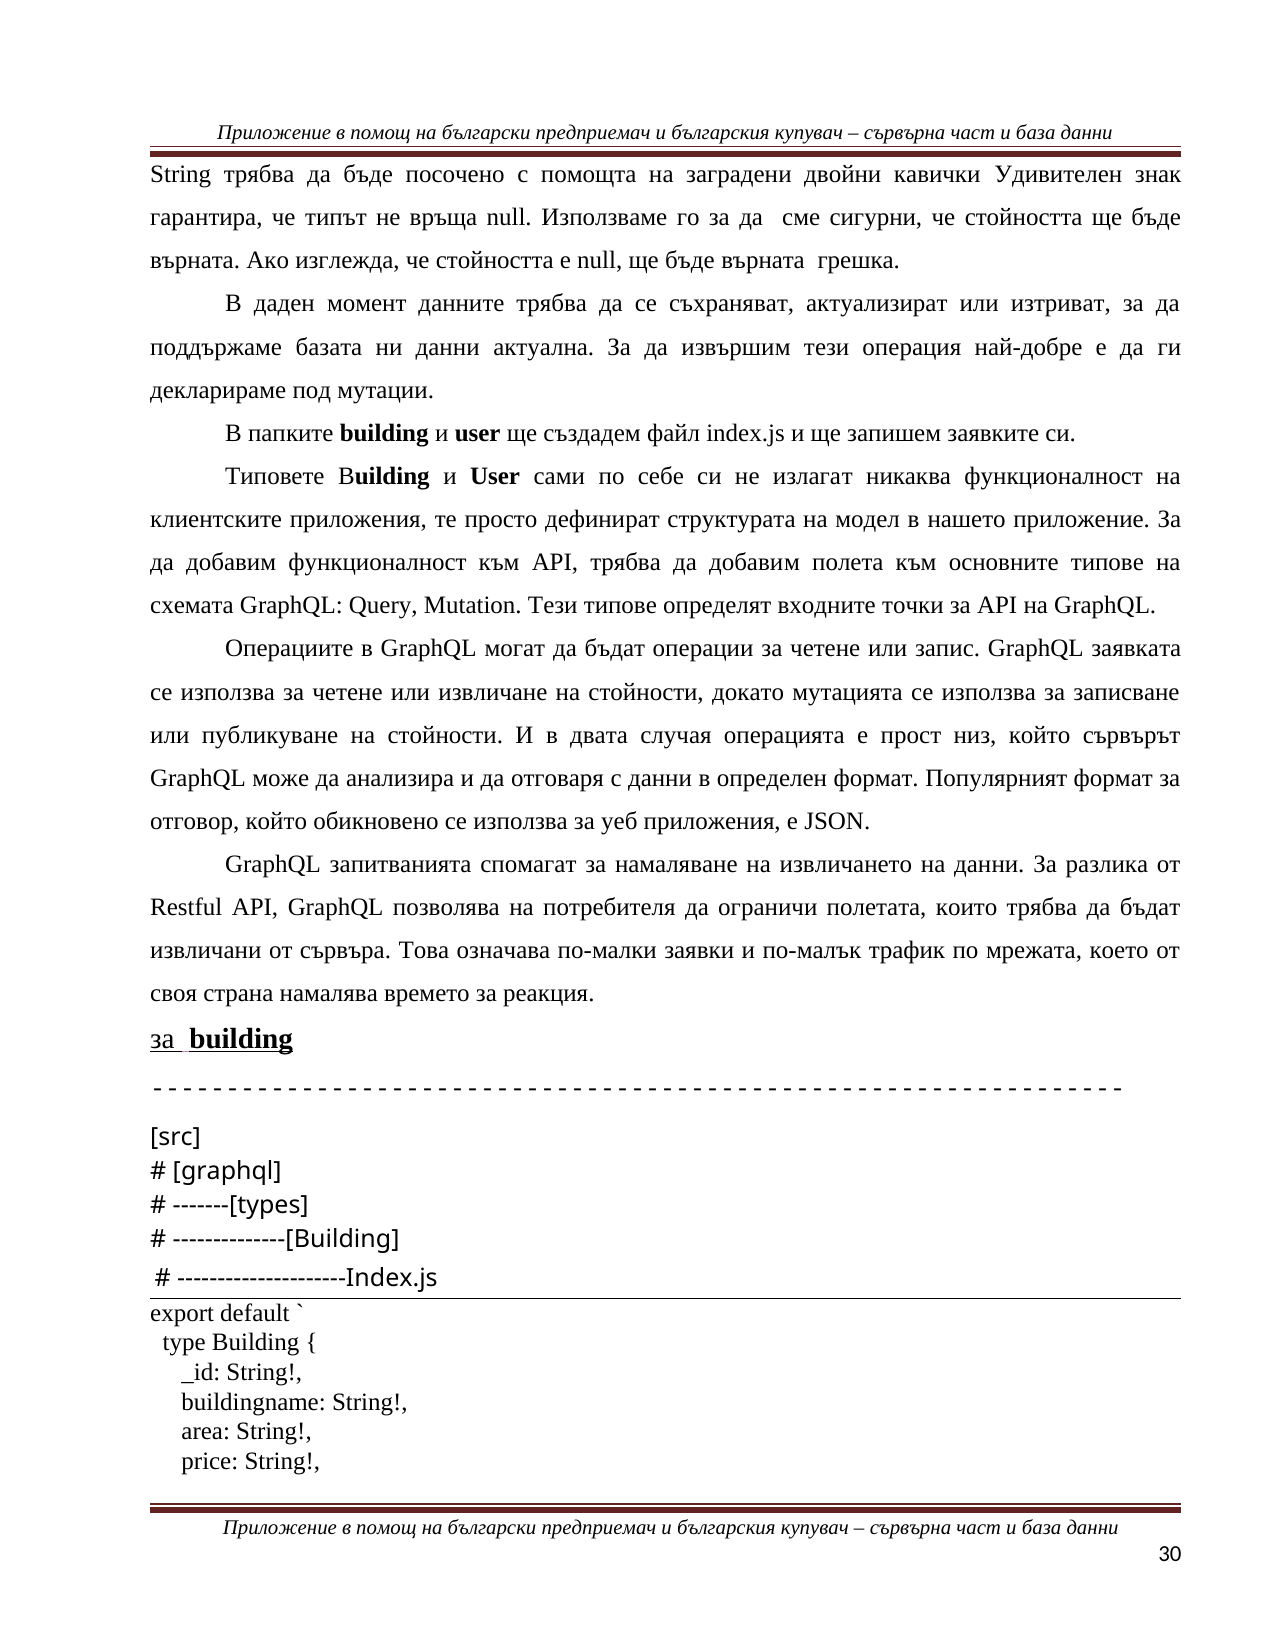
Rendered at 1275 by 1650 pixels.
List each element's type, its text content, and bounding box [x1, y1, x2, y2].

text ----------------------------------------------------------------- [150, 1076, 1181, 1104]
text _id: String!, [150, 1356, 1181, 1386]
text В папките building и user ще създадем файл index.js и ще запишем заявките си. [150, 418, 1181, 447]
text Операциите в GraphQL могат да бъдат операции за четене или запис. GraphQL заявката се използва за четене или извличане на стойности, докато мутацията се използва за записване или публикуване на стойности. И в двата случая операцията е прост низ, който сървърът GraphQL може да анализира и да отговаря с данни в определен формат. Популярният формат за отговор, който обикновено се използва за уеб приложения, е JSON. [150, 633, 1181, 835]
text [src] [150, 1118, 1181, 1153]
text area: String!, [150, 1416, 1181, 1445]
text # ---------------------Index.js [150, 1255, 1181, 1298]
text buildingname: String!, [150, 1386, 1181, 1416]
text GraphQL запитванията спомагат за намаляване на извличането на данни. За разлика от Restful API, GraphQL позволява на потребителя да ограничи полетата, които трябва да бъдат извличани от сървъра. Това означава по-малки заявки и по-малък трафик по мрежата, което от своя страна намалява времето за реакция. [150, 849, 1181, 1007]
text # -------[types] [150, 1187, 1181, 1221]
text # [graphql] [150, 1153, 1181, 1187]
text type Building { [150, 1326, 1181, 1356]
text за building [150, 1022, 1181, 1055]
text Типовете Building и User сами по себе си не излагат никаква функционалност на клиентските приложения, те просто дефинират структурата на модел в нашето приложение. За да добавим функционалност към API, трябва да добавим полета към основните типове на схемата GraphQL: Query, Mutation. Тези типове определят входните точки за API на GraphQL. [150, 461, 1181, 619]
text export default ` [150, 1299, 1181, 1326]
text В даден момент данните трябва да се съхраняват, актуализират или изтриват, за да поддържаме базата ни данни актуална. За да извършим тези операция най-добре е да ги декларираме под мутации. [150, 288, 1181, 403]
text # --------------[Building] [150, 1221, 1181, 1255]
text String трябва да бъде посочено с помощта на заградени двойни кавички Удивителен знак гарантира, че типът не връща null. Използваме го за да сме сигурни, че стойността ще бъде върната. Ако изглежда, че стойността е null, ще бъде върната грешка. [150, 159, 1181, 274]
text price: String!, [150, 1445, 1181, 1475]
